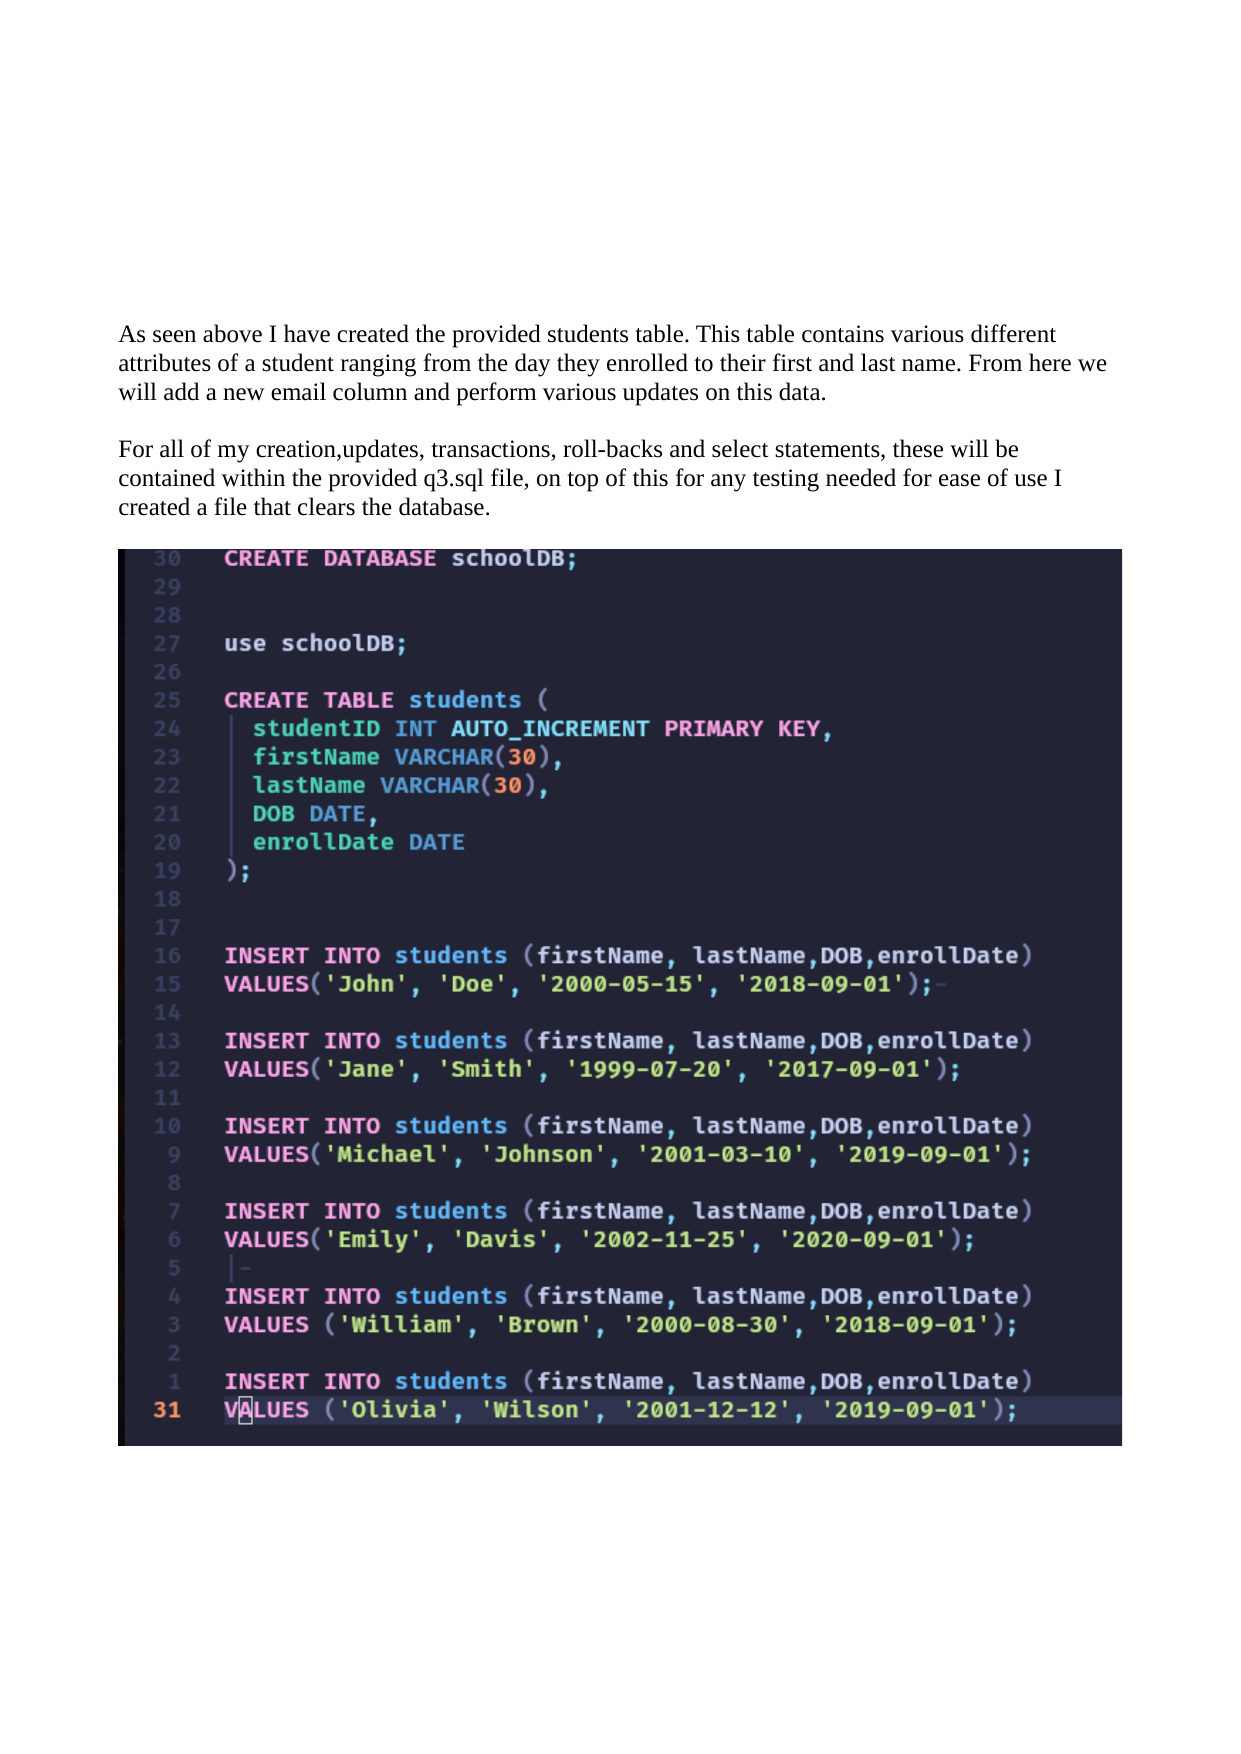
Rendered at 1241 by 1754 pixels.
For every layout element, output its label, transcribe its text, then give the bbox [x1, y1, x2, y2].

text As seen above I have created the provided students table. This table contains various different attributes of a student ranging from the day they enrolled to their first and last name. From here we will add a new email column and perform various updates on this data. [118, 319, 1122, 406]
picture [118, 549, 1123, 1446]
text For all of my creation,updates, transactions, roll-backs and select statements, these will be contained within the provided q3.sql file, on top of this for any testing needed for ease of use I created a file that clears the database. [118, 434, 1122, 521]
